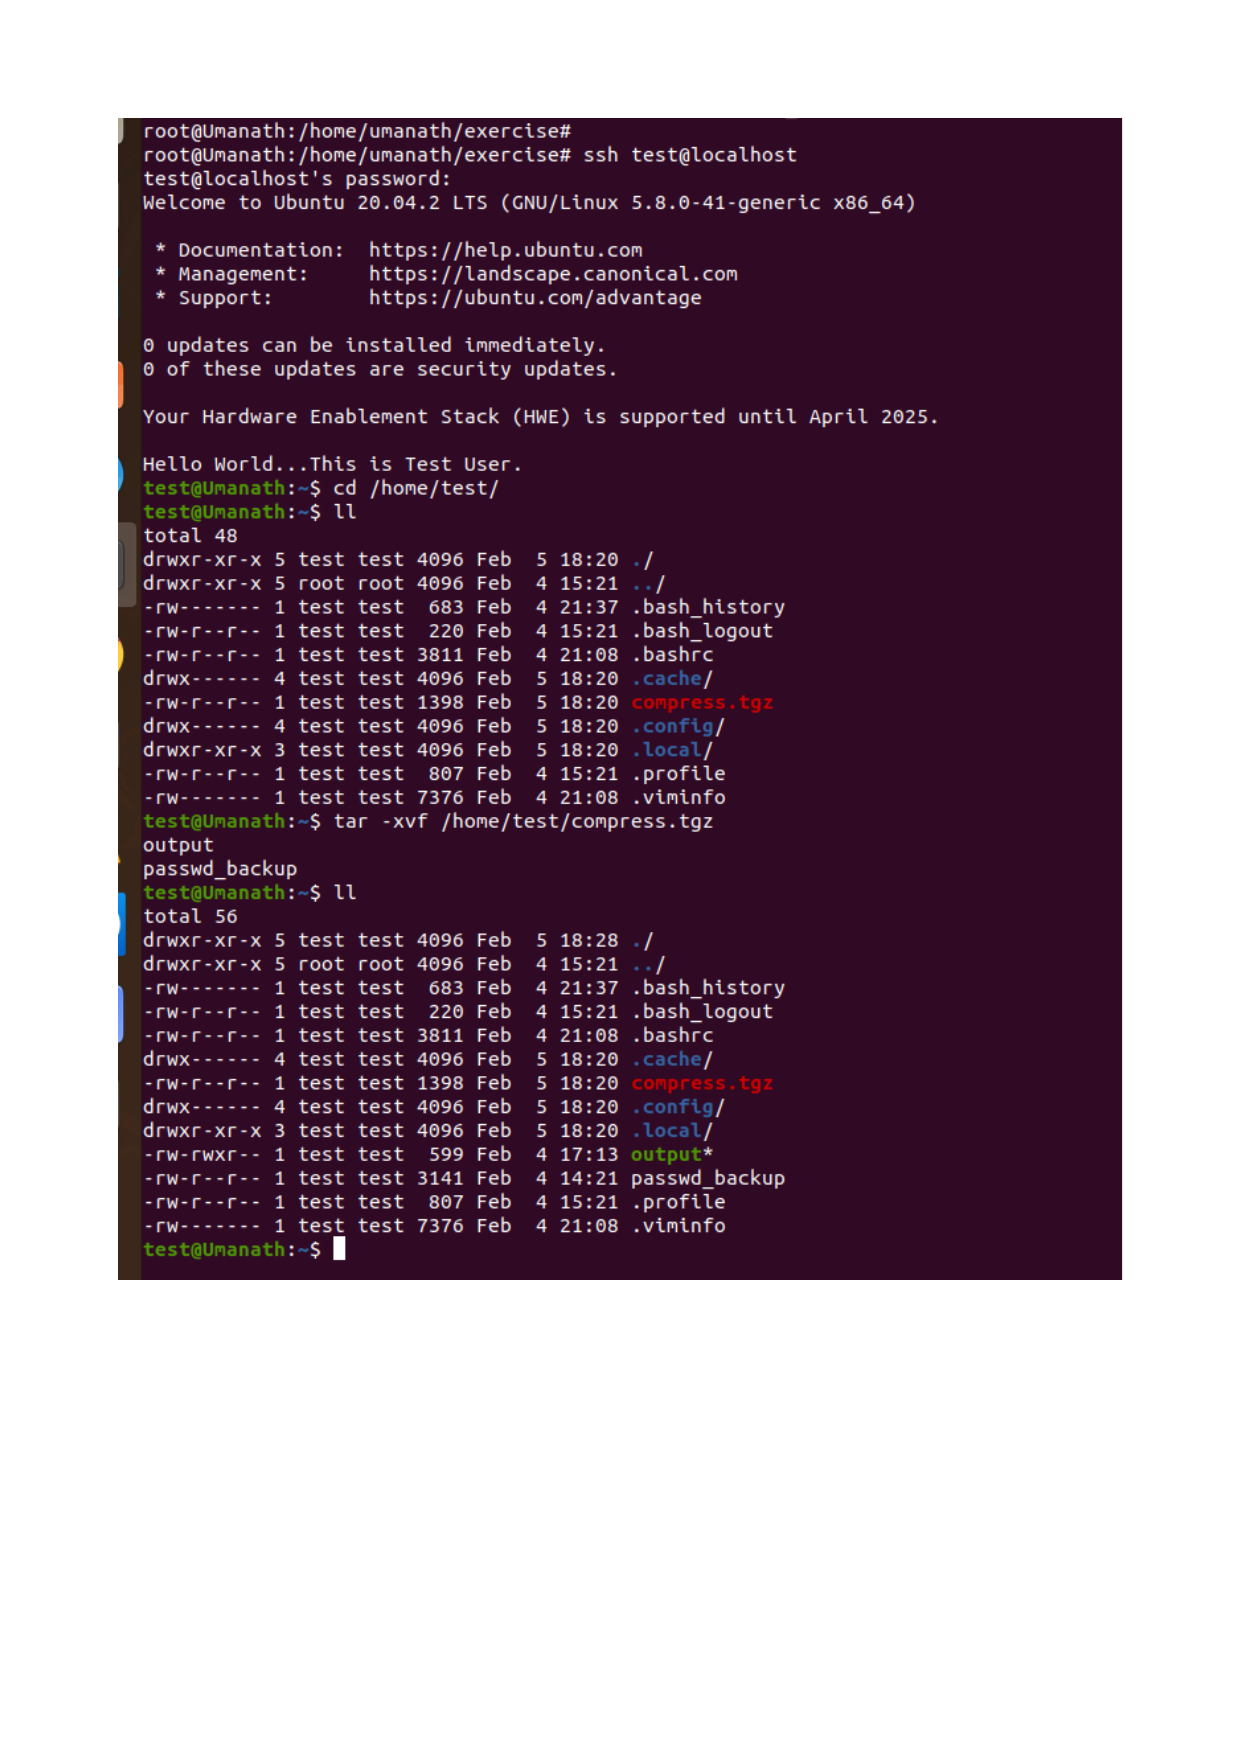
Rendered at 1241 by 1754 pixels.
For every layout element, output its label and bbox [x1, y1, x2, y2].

picture [118, 118, 1123, 1280]
